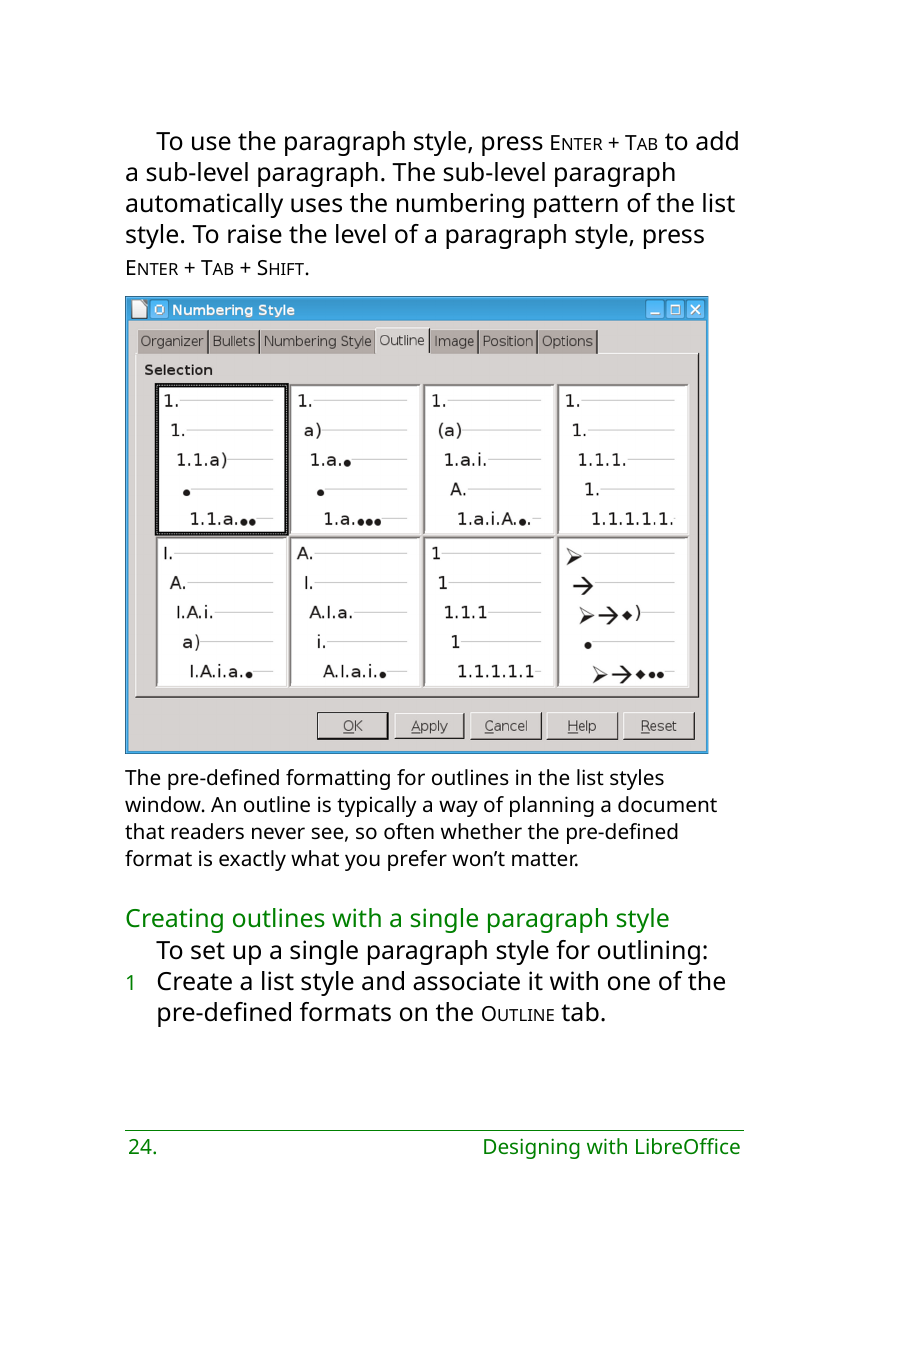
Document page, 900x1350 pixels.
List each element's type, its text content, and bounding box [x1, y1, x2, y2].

picture [125, 296, 709, 754]
text To use the paragraph style, press Enter + Tab to add a sub-level paragraph. The sub-level paragraph automatically uses the numbering pattern of the list style. To raise the level of a paragraph style, press Enter + Tab + Shift. [125, 125, 744, 281]
table_cell The pre-defined formatting for outlines in the list styles window. An outline is typically a way of planning a document that readers never see, so often whether the pre-defined format is exactly what you prefer won’t matter. [125, 755, 744, 872]
text To set up a single paragraph style for outlining: [125, 934, 744, 965]
table_header [125, 297, 744, 755]
list Create a list style and associate it with one of the pre-defined formats on the Outline tab. [125, 965, 744, 1028]
subtitle Creating outlines with a single paragraph style [125, 903, 744, 934]
